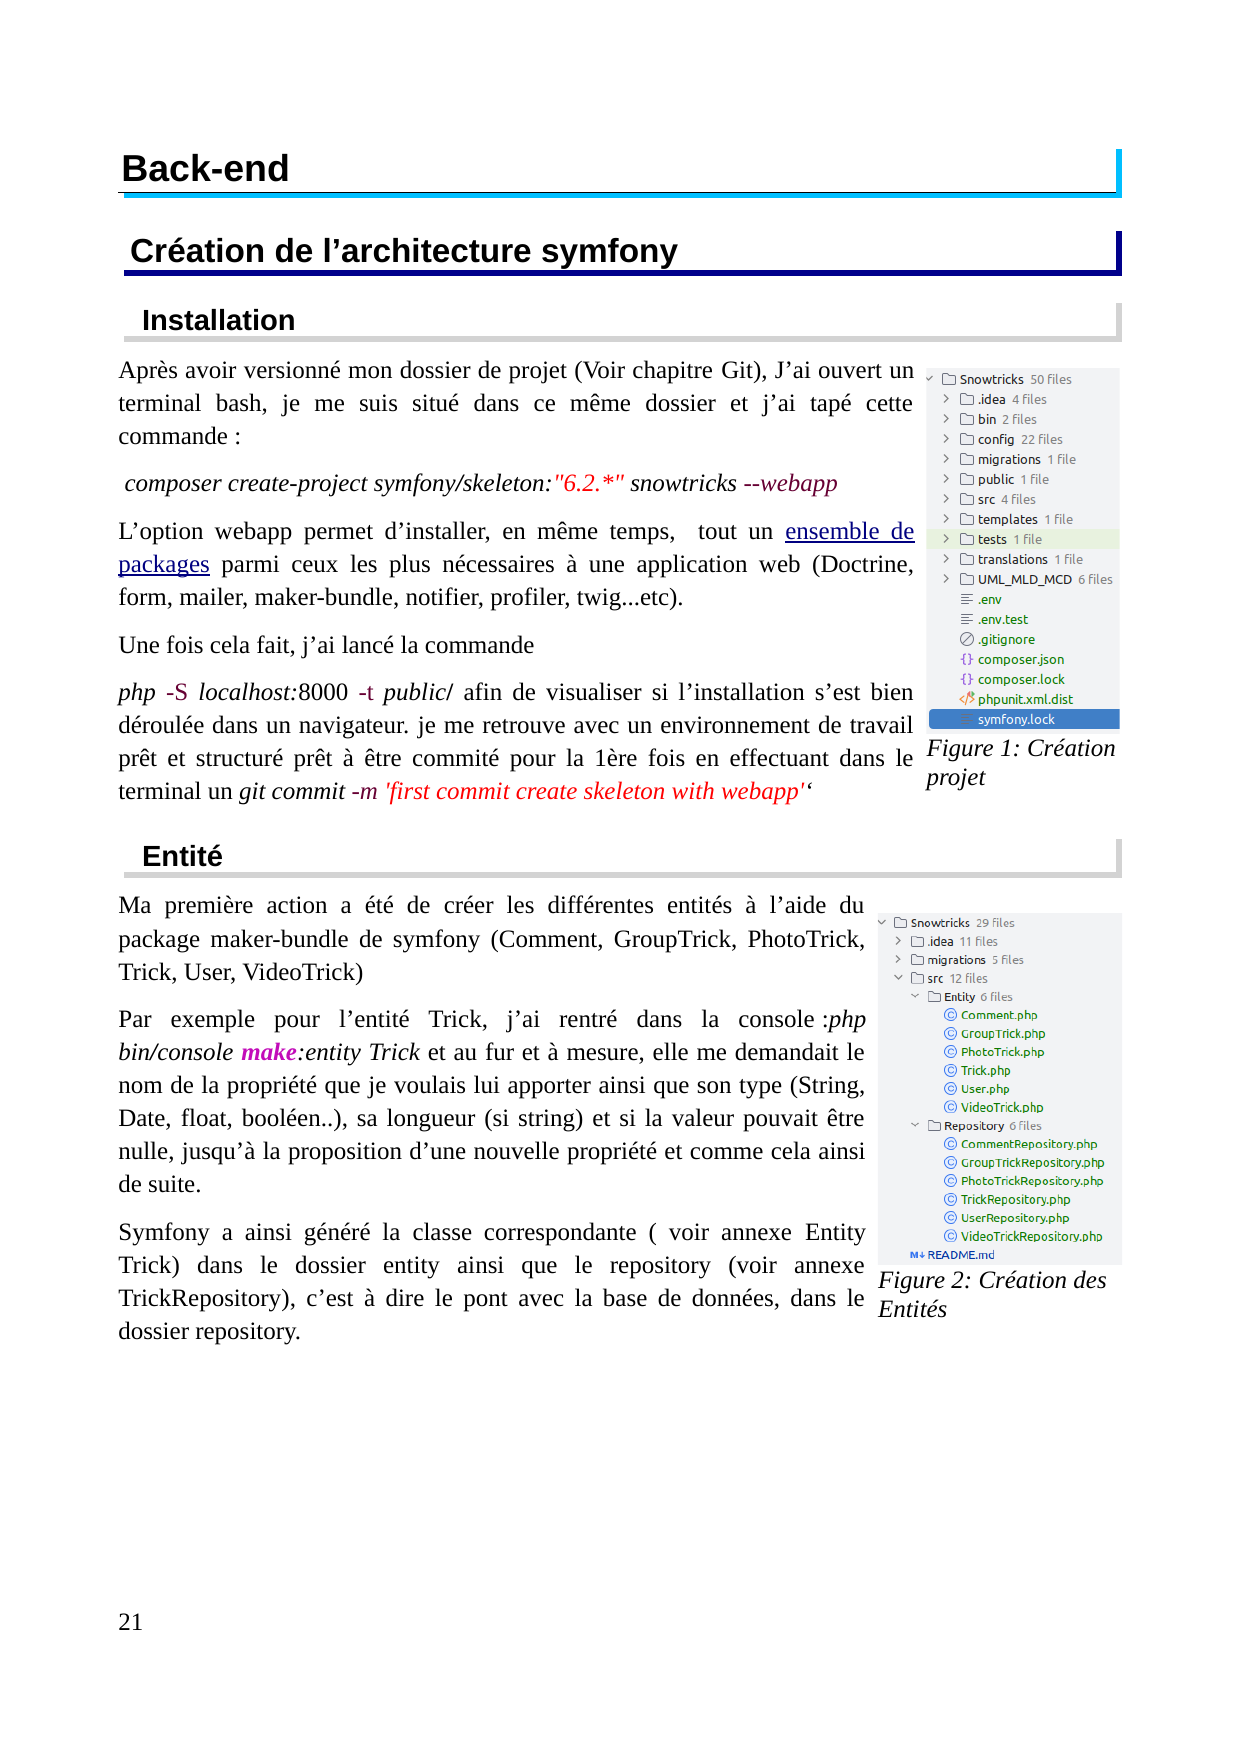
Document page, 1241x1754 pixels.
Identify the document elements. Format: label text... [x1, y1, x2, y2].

text L’option webapp permet d’installer, en même temps, tout un ensemble de packages parmi ceux les plus nécessaires à une application web (Doctrine, form, mailer, maker-bundle, notifier, profiler, twig...etc). [118, 516, 926, 611]
text php -S localhost:8000 -t public/ afin de visualiser si l’installation s’est bien déroulée dans un navigateur. je me retrouve avec un environnement de travail prêt et structuré prêt à être commité pour la 1ère fois en effectuant dans le terminal un git commit -m 'first commit create skeleton with webapp'‘ [118, 677, 1122, 805]
text Ma première action a été de créer les différentes entités à l’aide du package maker-bundle de symfony (Comment, GroupTrick, PhotoTrick, Trick, User, VideoTrick) [118, 891, 1122, 985]
subtitle Entité [118, 839, 1116, 872]
text composer create-project symfony/skeleton:"6.2.*" snowtricks --webapp [118, 468, 926, 497]
subtitle Installation [118, 303, 1116, 336]
subtitle Création de l’architecture symfony [118, 231, 1116, 270]
picture [926, 368, 1120, 734]
text Figure 2: Création des Entités [878, 1265, 1122, 1322]
text Par exemple pour l’entité Trick, j’ai rentré dans la console :php bin/console make:entity Trick et au fur et à mesure, elle me demandait le nom de la propriété que je voulais lui apporter ainsi que son type (String, Date, float, booléen..), sa longueur (si string) et si la valeur pouvait être nulle, jusqu’à la proposition d’une nouvelle propriété et comme cela ainsi de suite. [118, 1004, 877, 1198]
text Symfony a ainsi généré la classe correspondante ( voir annexe Entity Trick) dans le dossier entity ainsi que le repository (voir annexe TrickRepository), c’est à dire le pont avec la base de données, dans le dossier repository. [118, 1217, 1122, 1345]
text Après avoir versionné mon dossier de projet (Voir chapitre Git), J’ai ouvert un terminal bash, je me suis situé dans ce même dossier et j’ai tapé cette commande : [118, 355, 1122, 450]
text Figure 1: Création projet [926, 734, 1120, 791]
subtitle Back-end [118, 143, 1116, 192]
picture [877, 913, 1123, 1265]
text Une fois cela fait, j’ai lancé la commande [118, 630, 926, 658]
